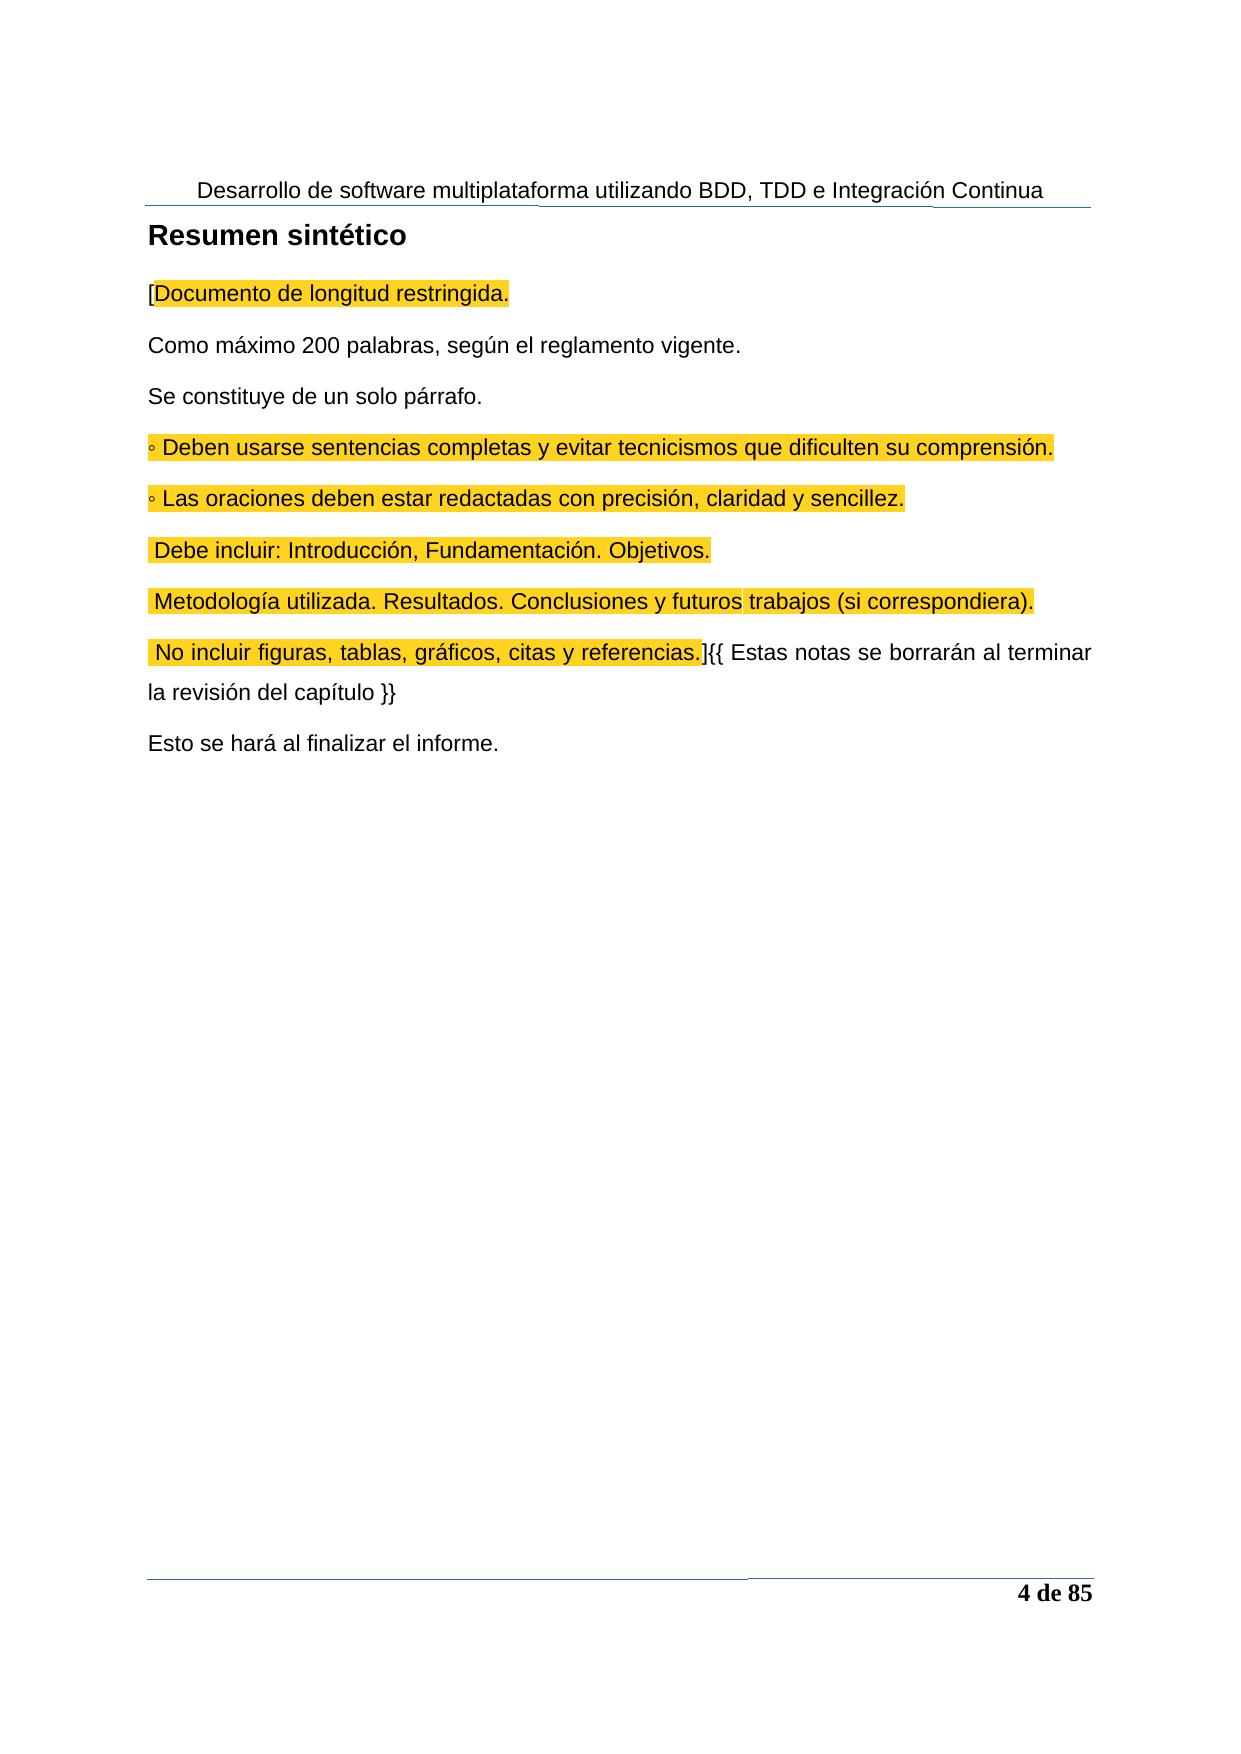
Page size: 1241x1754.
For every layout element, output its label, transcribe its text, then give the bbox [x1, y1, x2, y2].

text Metodología utilizada. Resultados. Conclusiones y futuros trabajos (si correspondiera). [148, 588, 1093, 614]
text ◦ Deben usarse sentencias completas y evitar tecnicismos que dificulten su comprensión. [148, 434, 1093, 461]
text Esto se hará al finalizar el informe. [148, 730, 1093, 756]
text [Documento de longitud restringida. [148, 280, 1093, 307]
text Se constituye de un solo párrafo. [148, 383, 1093, 409]
text No incluir figuras, tablas, gráficos, citas y referencias.]{{ Estas notas se borrarán al terminar la revisión del capítulo }} [148, 639, 1093, 705]
text Como máximo 200 palabras, según el reglamento vigente. [148, 332, 1093, 358]
text ◦ Las oraciones deben estar redactadas con precisión, claridad y sencillez. [148, 485, 1093, 512]
text Resumen sintético [148, 218, 1093, 252]
text Debe incluir: Introducción, Fundamentación. Objetivos. [148, 537, 1093, 563]
